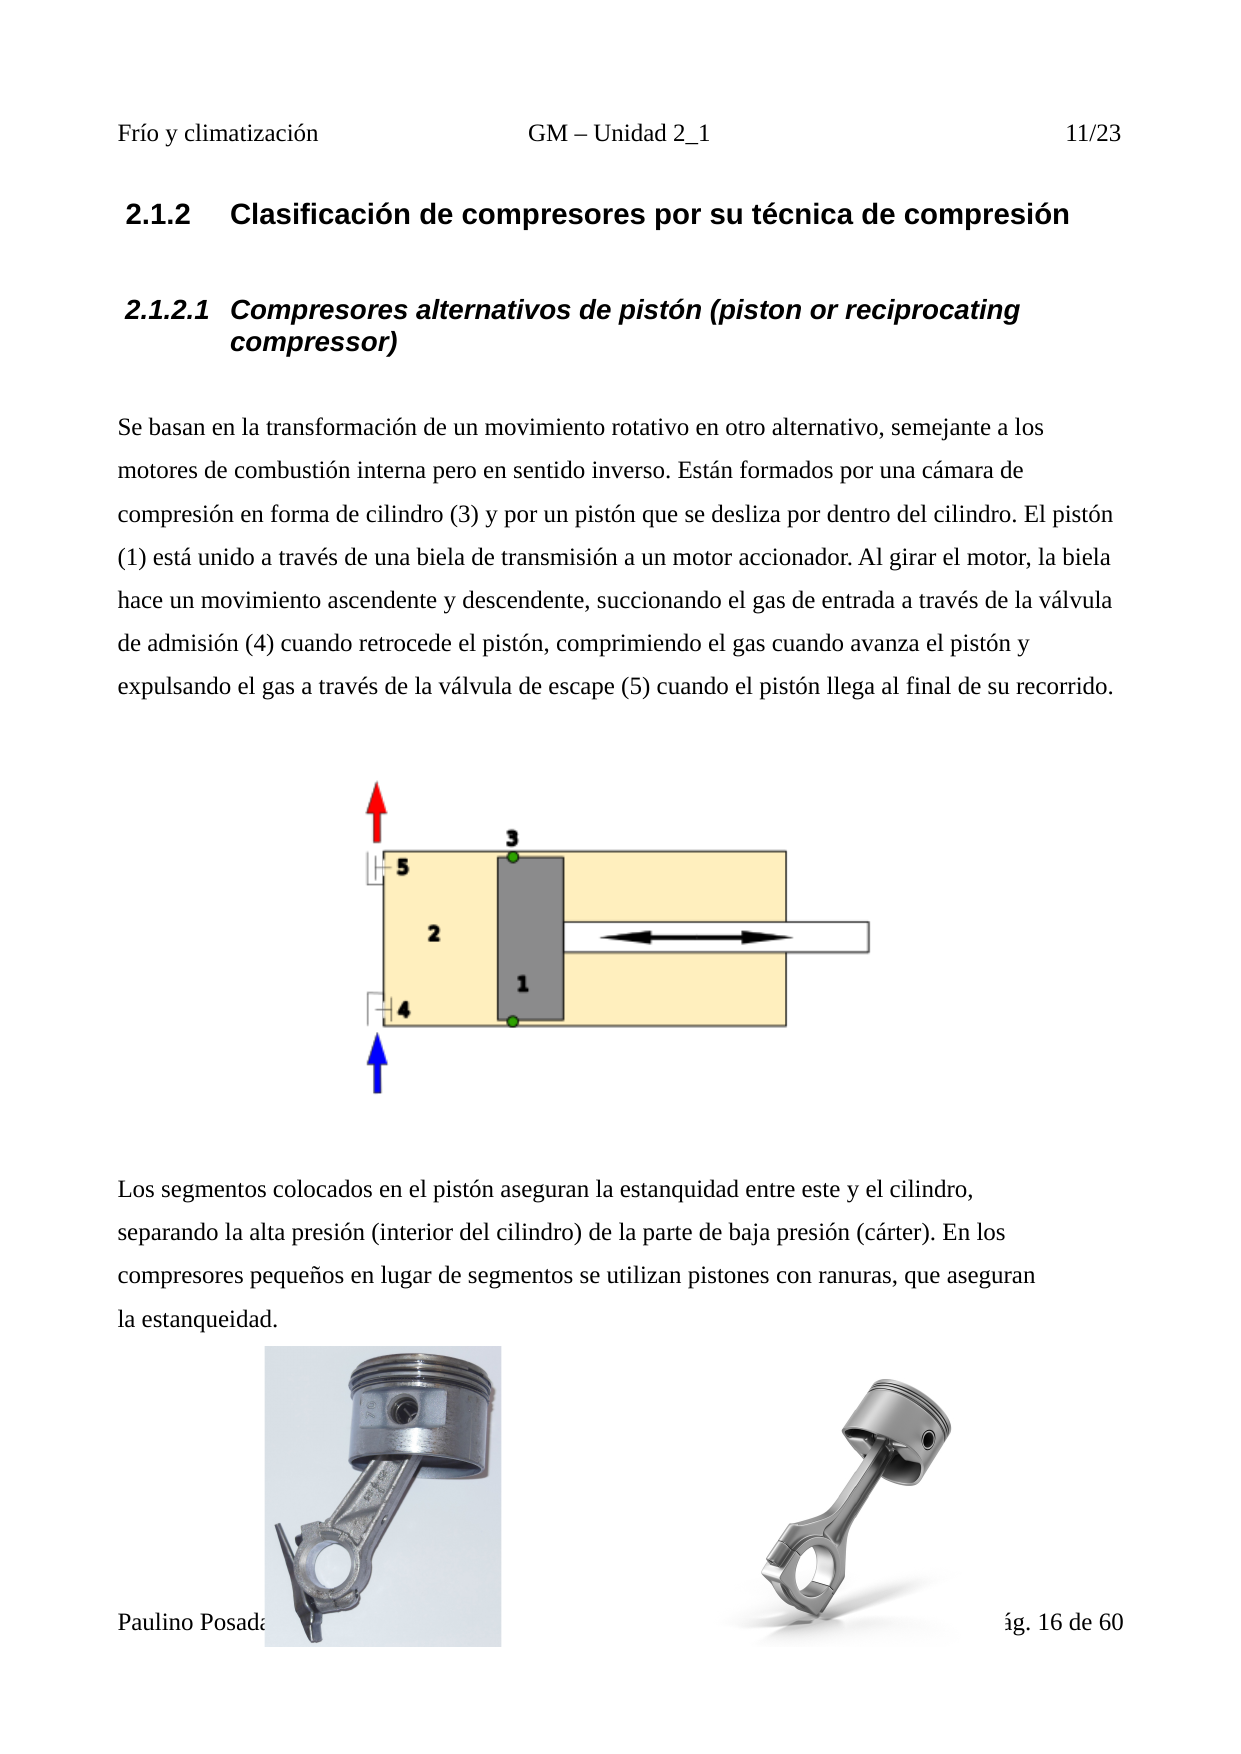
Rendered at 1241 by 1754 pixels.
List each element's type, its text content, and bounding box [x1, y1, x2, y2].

text Los segmentos colocados en el pistón aseguran la estanquidad entre este y el cilindro, [117, 1174, 1123, 1203]
subtitle Compresores alternativos de pistón (piston or reciprocating compressor) [117, 293, 1123, 357]
text Se basan en la transformación de un movimiento rotativo en otro alternativo, semejante a los motores de combustión interna pero en sentido inverso. Están formados por una cámara de compresión en forma de cilindro (3) y por un pistón que se desliza por dentro del cilindro. El pistón (1) está unido a través de una biela de transmisión a un motor accionador. Al girar el motor, la biela hace un movimiento ascendente y descendente, succionando el gas de entrada a través de la válvula de admisión (4) cuando retrocede el pistón, comprimiendo el gas cuando avanza el pistón y expulsando el gas a través de la válvula de escape (5) cuando el pistón llega al final de su recorrido. [117, 412, 1123, 700]
text separando la alta presión (interior del cilindro) de la parte de baja presión (cárter). En los [117, 1217, 1123, 1246]
picture [705, 1346, 1006, 1647]
text la estanqueidad. [117, 1304, 1123, 1332]
text compresores pequeños en lugar de segmentos se utilizan pistones con ranuras, que aseguran [117, 1261, 1123, 1289]
subtitle Clasificación de compresores por su técnica de compresión [117, 197, 1123, 231]
picture [264, 1346, 502, 1647]
picture [361, 773, 878, 1103]
